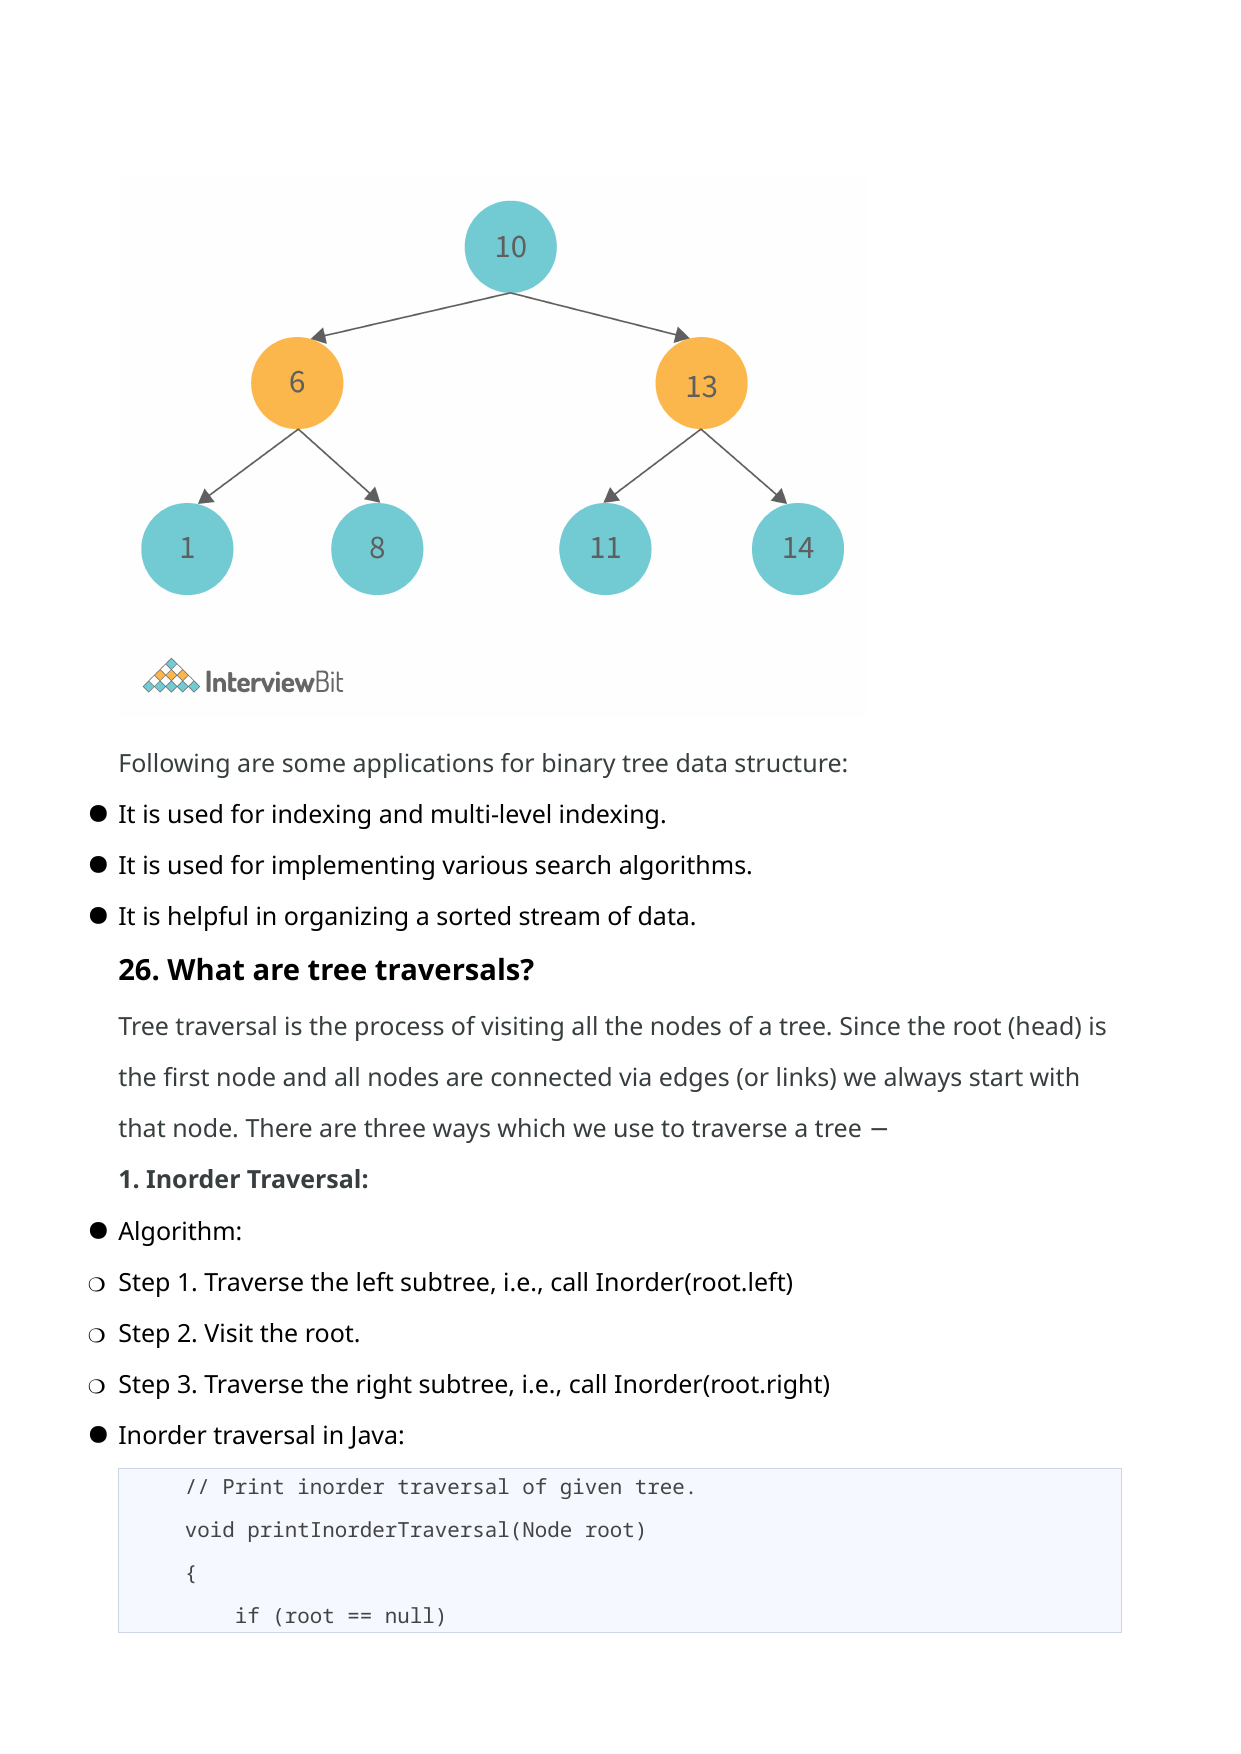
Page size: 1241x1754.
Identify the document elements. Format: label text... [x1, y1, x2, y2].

text Tree traversal is the process of visiting all the nodes of a tree. Since the root (head) is the first node and all nodes are connected via edges (or links) we always start with that node. There are three ways which we use to traverse a tree − [118, 1009, 1122, 1145]
text Following are some applications for binary tree data structure: [118, 745, 1122, 779]
list It is used for indexing and multi-level indexing. [118, 796, 1122, 830]
text // Print inorder traversal of given tree. [119, 1469, 1121, 1501]
list It is used for implementing various search algorithms. [118, 847, 1122, 881]
text void printInorderTraversal(Node root) [119, 1511, 1121, 1544]
list Step 2. Visit the root. [118, 1315, 1122, 1349]
text 1. Inorder Traversal: [118, 1162, 1122, 1196]
text if (root == null) [119, 1597, 1121, 1632]
list Inorder traversal in Java: [118, 1417, 1122, 1451]
list Step 1. Traverse the left subtree, i.e., call Inorder(root.left) [118, 1264, 1122, 1298]
picture [118, 176, 867, 717]
list Step 3. Traverse the right subtree, i.e., call Inorder(root.right) [118, 1366, 1122, 1400]
list Algorithm: [118, 1213, 1122, 1247]
list It is helpful in organizing a sorted stream of data. [118, 898, 1122, 932]
text { [119, 1554, 1121, 1586]
subtitle 26. What are tree traversals? [118, 949, 1122, 989]
